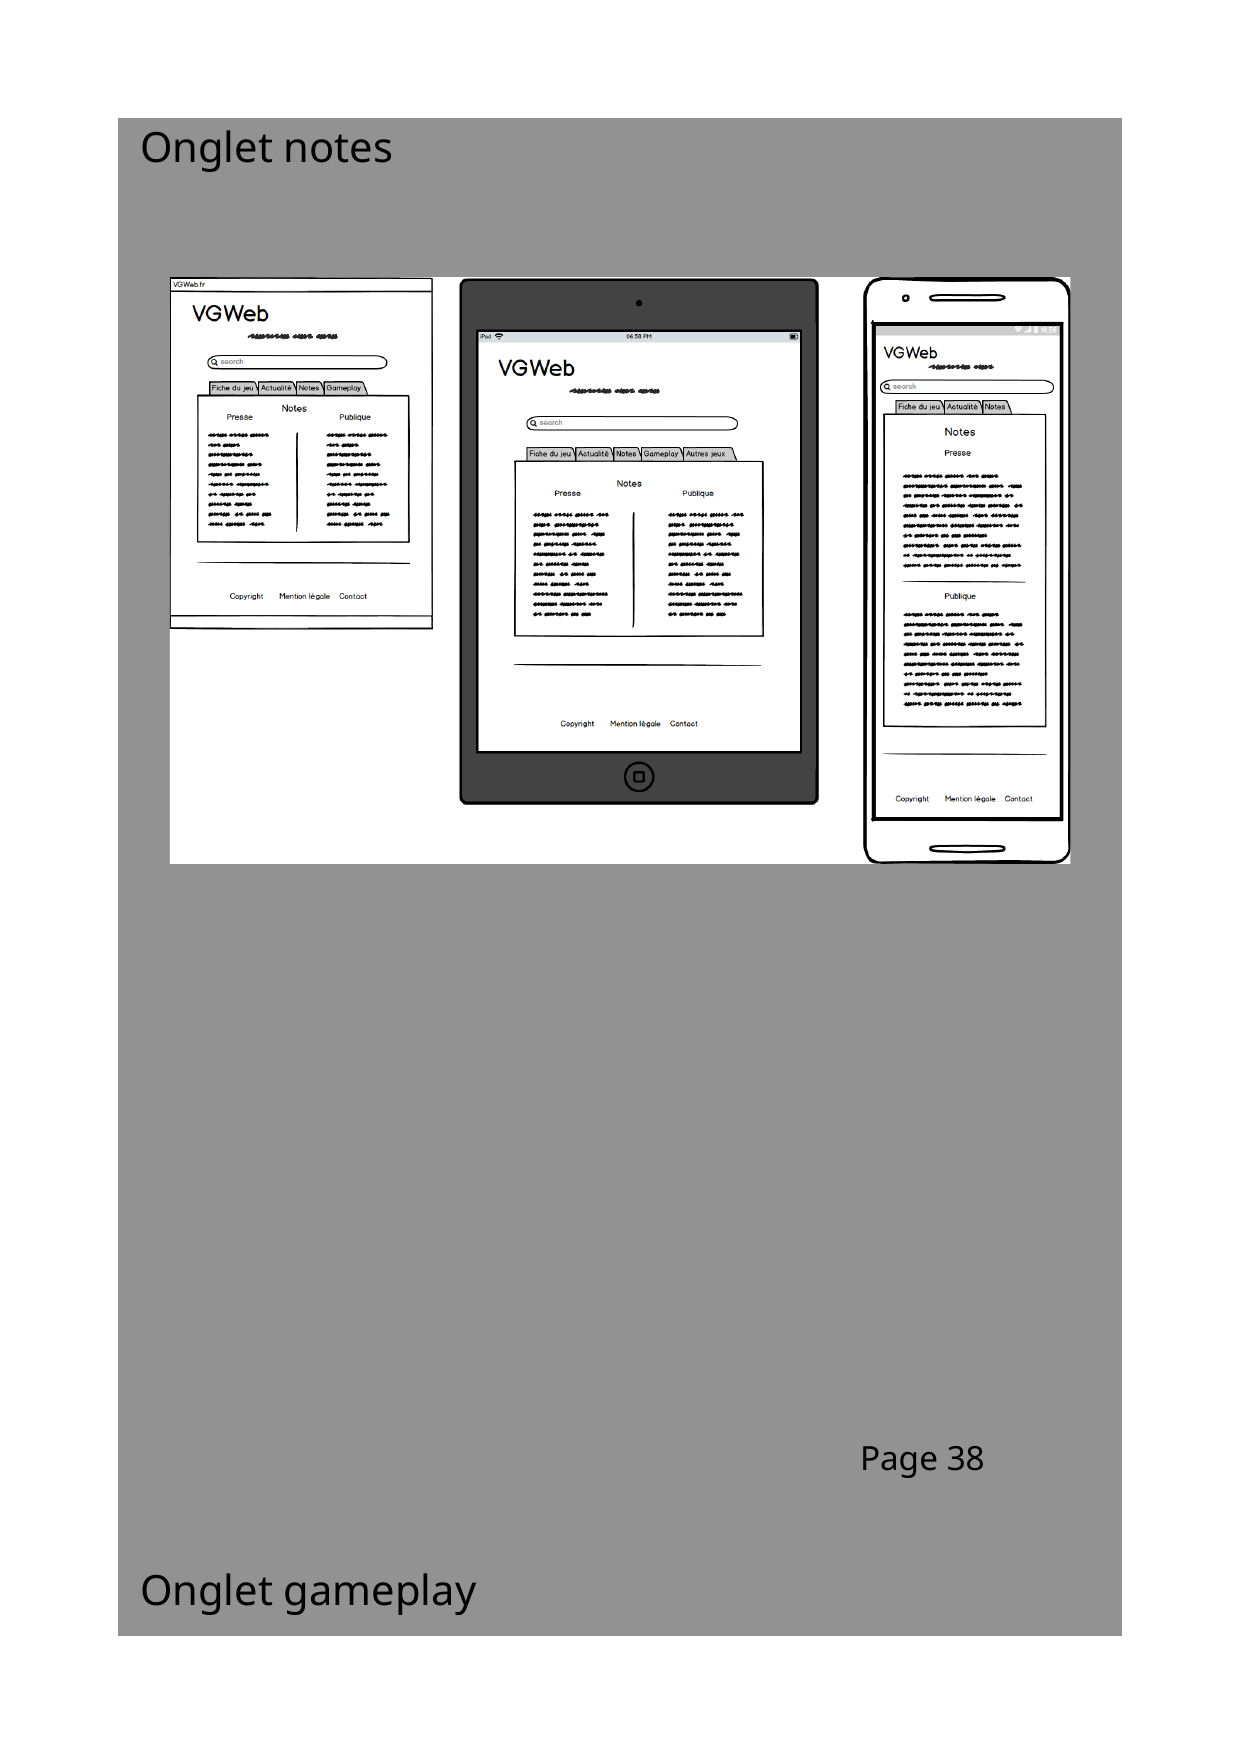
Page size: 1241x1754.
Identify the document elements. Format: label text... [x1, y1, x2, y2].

text Onglet gameplay [118, 1561, 1122, 1618]
picture [169, 277, 1071, 864]
text Page 38 [118, 1430, 1122, 1481]
text Onglet notes [118, 118, 1122, 175]
